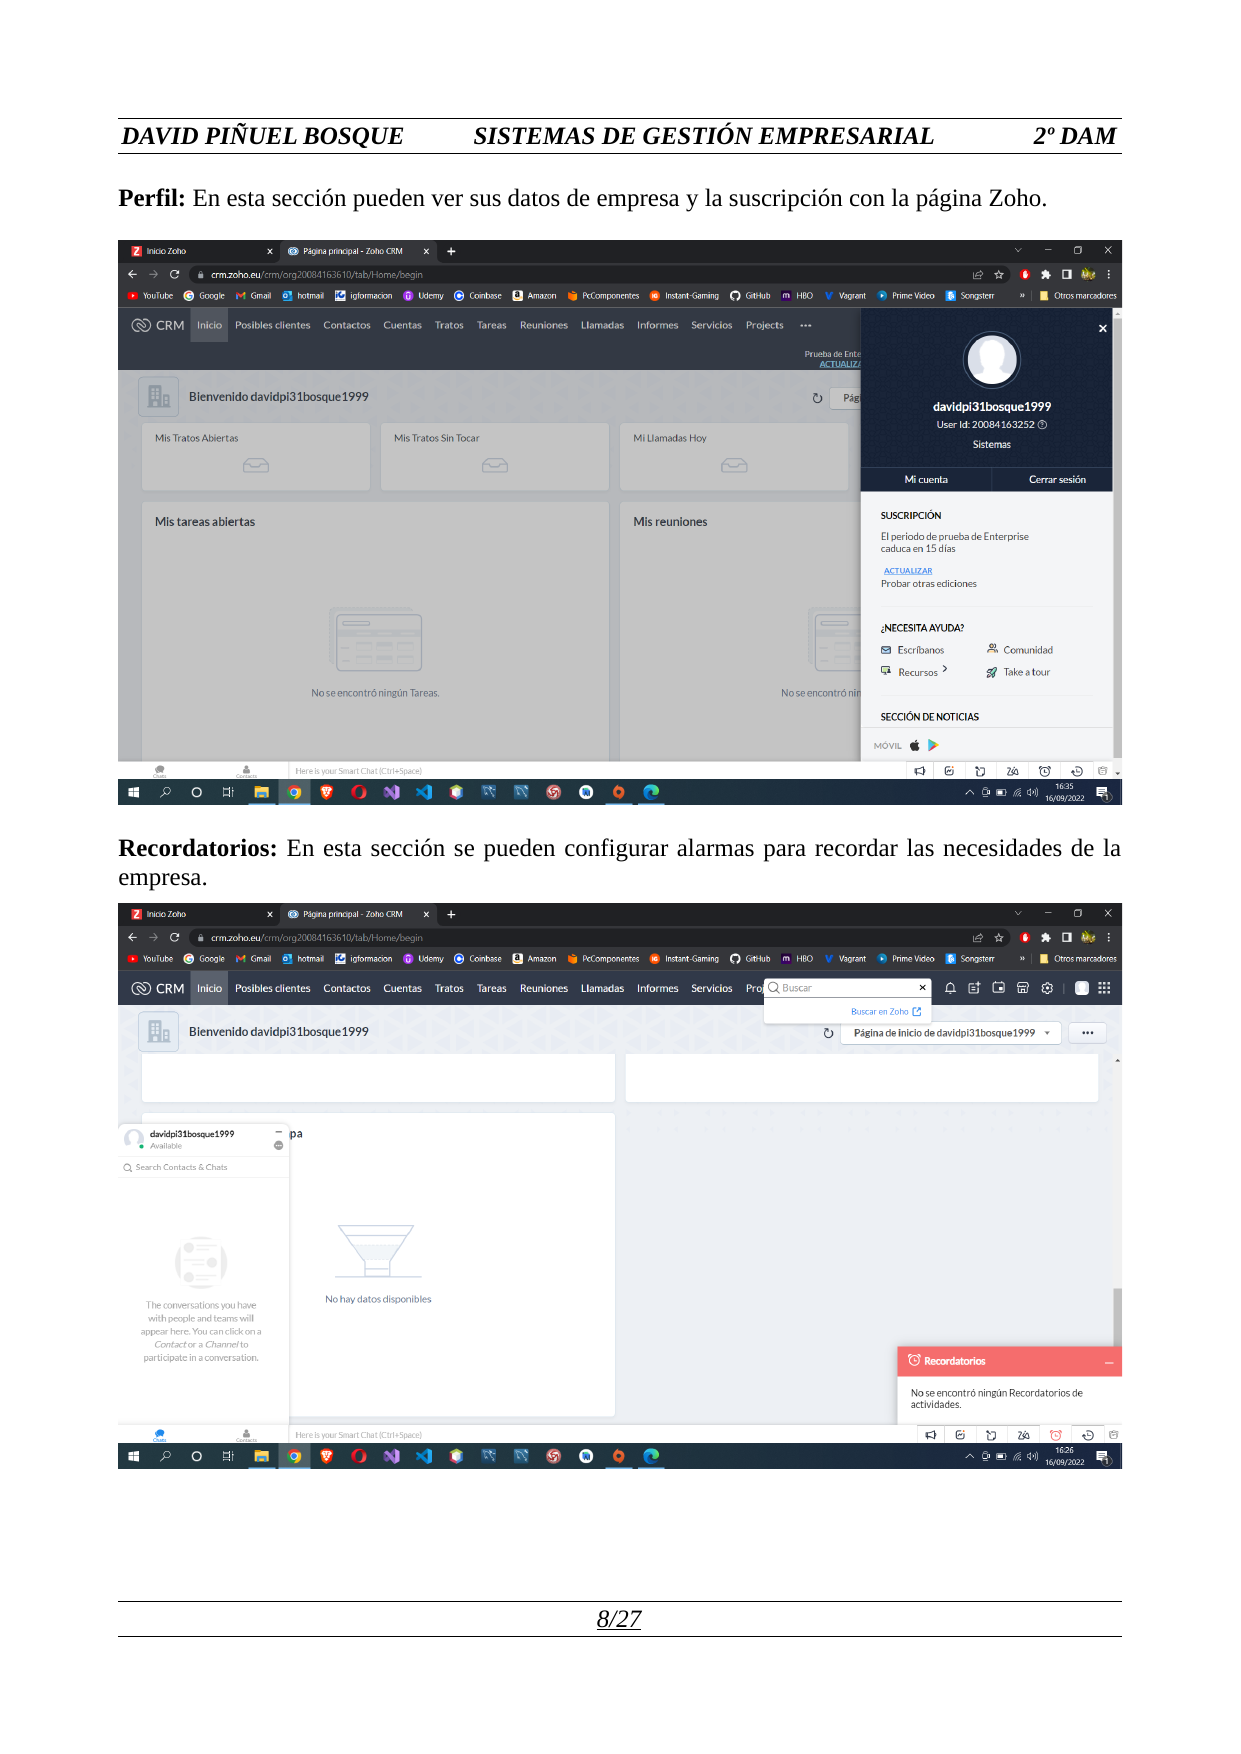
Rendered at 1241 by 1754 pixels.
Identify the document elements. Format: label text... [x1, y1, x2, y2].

text Recordatorios: En esta sección se pueden configurar alarmas para recordar las necesidades de la empresa. [118, 833, 1122, 891]
picture [118, 903, 1123, 1469]
text Perfil: En esta sección pueden ver sus datos de empresa y la suscripción con la página Zoho. [118, 183, 1122, 211]
picture [118, 240, 1123, 805]
